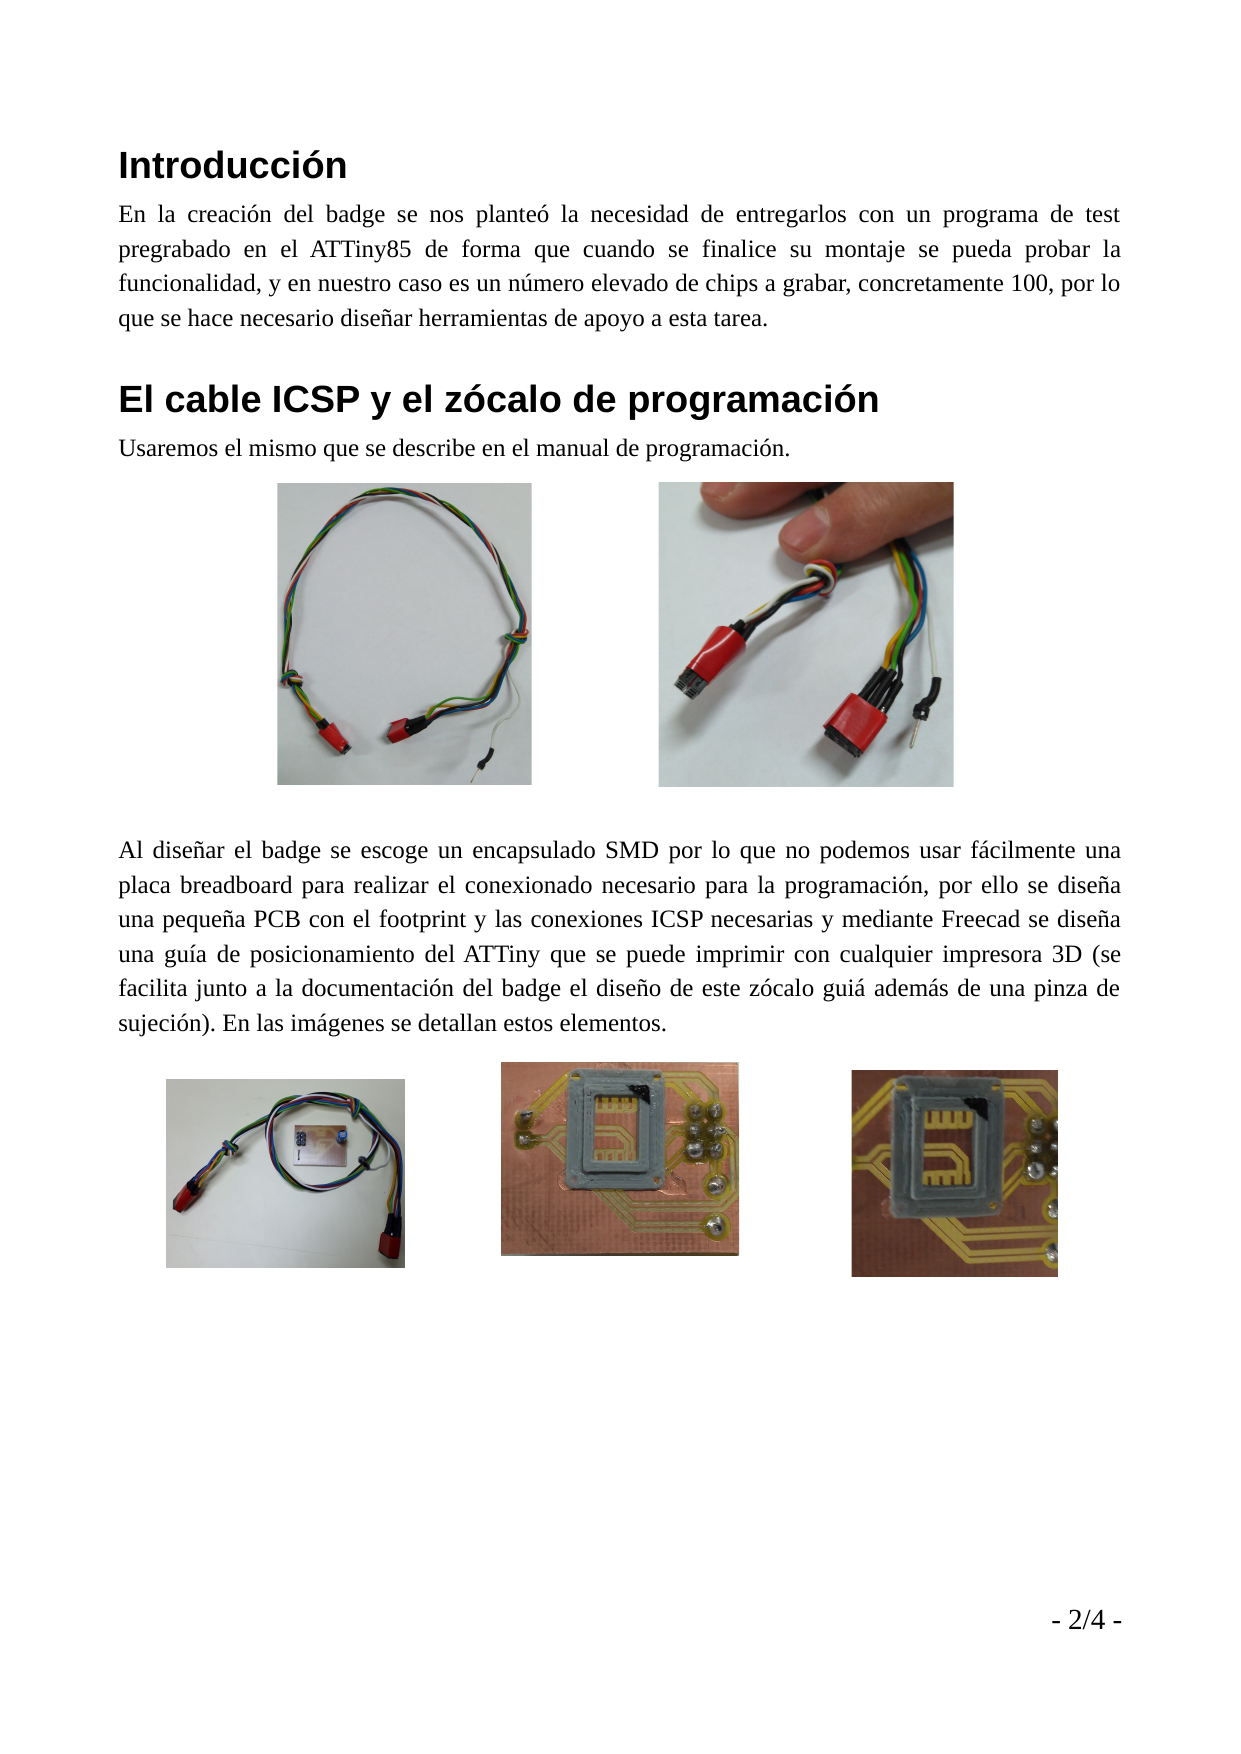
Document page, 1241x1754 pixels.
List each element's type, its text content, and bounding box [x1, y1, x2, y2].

subtitle El cable ICSP y el zócalo de programación [118, 377, 1122, 420]
table_header [590, 482, 658, 787]
picture [658, 482, 954, 787]
picture [851, 1070, 1058, 1277]
table_header [453, 1057, 787, 1289]
picture [166, 1168, 260, 1215]
text Al diseñar el badge se escoge un encapsulado SMD por lo que no podemos usar fácilmente una placa breadboard para realizar el conexionado necesario para la programación, por ello se diseña una pequeña PCB con el footprint y las conexiones ICSP necesarias y mediante Freecad se diseña una guía de posicionamiento del ATTiny que se puede imprimir con cualquier impresora 3D (se facilita junto a la documentación del badge el diseño de este zócalo guiá además de una pinza de sujeción). En las imágenes se detallan estos elementos. [118, 836, 1122, 1037]
table_header [118, 1057, 453, 1289]
subtitle Introducción [118, 143, 1122, 187]
table_header [954, 482, 1022, 787]
text En la creación del badge se nos planteó la necesidad de entregarlos con un programa de test pregrabado en el ATTiny85 de forma que cuando se finalice su montaje se pueda probar la funcionalidad, y en nuestro caso es un número elevado de chips a grabar, concretamente 100, por lo que se hace necesario diseñar herramientas de apoyo a esta tarea. [118, 199, 1122, 331]
picture [277, 483, 532, 785]
picture [568, 1062, 740, 1256]
table_header [788, 1057, 1122, 1289]
table_header [219, 482, 590, 787]
text Usaremos el mismo que se describe en el manual de programación. [118, 433, 1122, 462]
